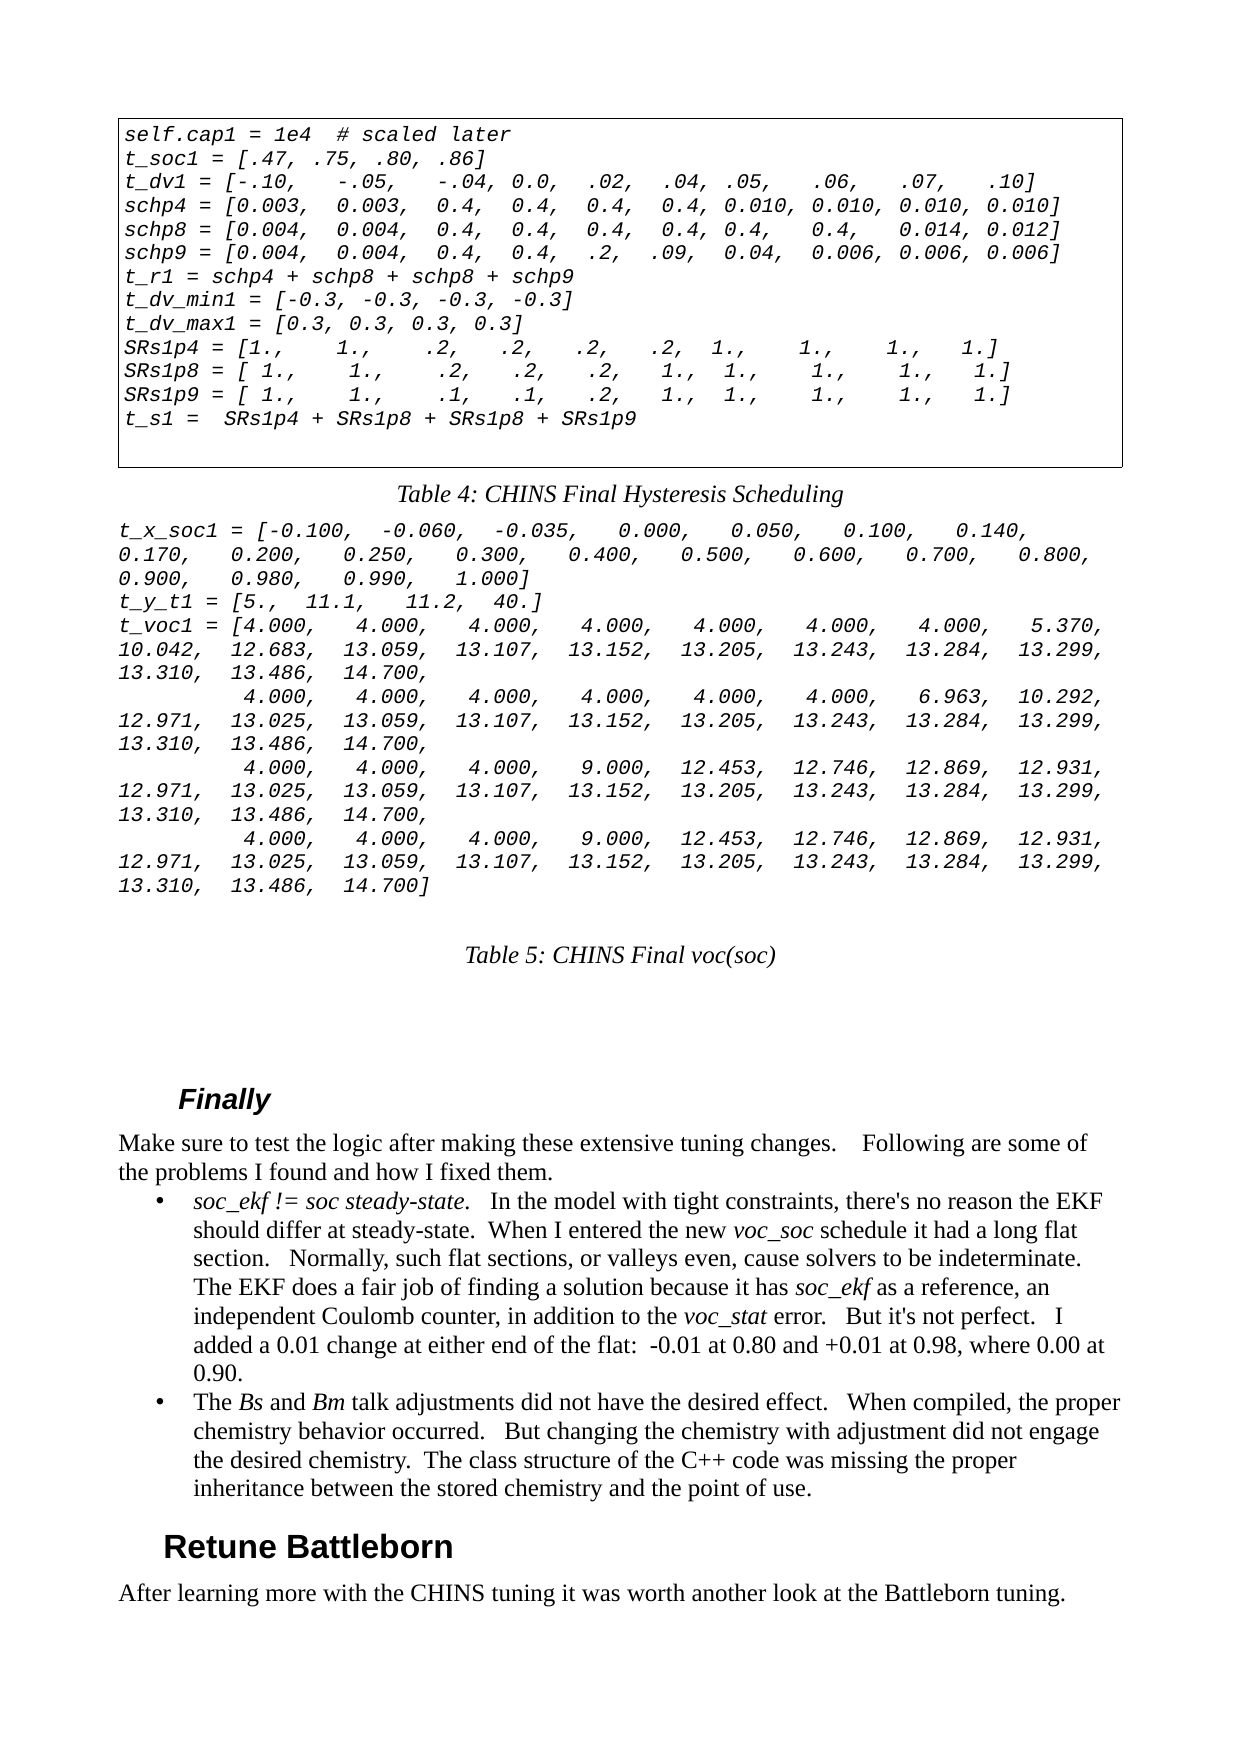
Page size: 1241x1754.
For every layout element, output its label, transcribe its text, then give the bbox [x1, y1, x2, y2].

table_header t_x_soc1 = [-0.100, -0.060, -0.035, 0.000, 0.050, 0.100, 0.140, 0.170, 0.200, 0.250, 0.300, 0.400, 0.500, 0.600, 0.700, 0.800, 0.900, 0.980, 0.990, 1.000] t_y_t1 = [5., 11.1, 11.2, 40.] t_voc1 = [4.000, 4.000, 4.000, 4.000, 4.000, 4.000, 4.000, 5.370, 10.042, 12.683, 13.059, 13.107, 13.152, 13.205, 13.243, 13.284, 13.299, 13.310, 13.486, 14.700, 4.000, 4.000, 4.000, 4.000, 4.000, 4.000, 6.963, 10.292, 12.971, 13.025, 13.059, 13.107, 13.152, 13.205, 13.243, 13.284, 13.299, 13.310, 13.486, 14.700, 4.000, 4.000, 4.000, 9.000, 12.453, 12.746, 12.869, 12.931, 12.971, 13.025, 13.059, 13.107, 13.152, 13.205, 13.243, 13.284, 13.299, 13.310, 13.486, 14.700, 4.000, 4.000, 4.000, 9.000, 12.453, 12.746, 12.869, 12.931, 12.971, 13.025, 13.059, 13.107, 13.152, 13.205, 13.243, 13.284, 13.299, 13.310, 13.486, 14.700] [118, 520, 1122, 927]
subtitle Retune Battleborn [118, 1527, 1122, 1566]
list The Bs and Bm talk adjustments did not have the desired effect. When compiled, the proper chemistry behavior occurred. But changing the chemistry with adjustment did not engage the desired chemistry. The class structure of the C++ code was missing the proper inheritance between the stored chemistry and the point of use. [156, 1387, 1122, 1502]
text Make sure to test the logic after making these extensive tuning changes. Following are some of the problems I found and how I fixed them. [118, 1128, 1122, 1186]
text Table 5: CHINS Final voc(soc) [118, 940, 1122, 969]
text Table 4: CHINS Final Hysteresis Scheduling [118, 479, 1122, 508]
text After learning more with the CHINS tuning it was worth another look at the Battleborn tuning. [118, 1578, 1122, 1607]
list soc_ekf != soc steady-state. In the model with tight constraints, there's no reason the EKF should differ at steady-state. When I entered the new voc_soc schedule it had a long flat section. Normally, such flat sections, or valleys even, cause solvers to be indeterminate. The EKF does a fair job of finding a solution because it has soc_ekf as a reference, an independent Coulomb counter, in addition to the voc_stat error. But it's not perfect. I added a 0.01 change at either end of the flat: -0.01 at 0.80 and +0.01 at 0.98, where 0.00 at 0.90. [156, 1186, 1122, 1387]
subtitle Finally [118, 1082, 1122, 1116]
table_header self.cap1 = 1e4 # scaled later t_soc1 = [.47, .75, .80, .86] t_dv1 = [-.10, -.05, -.04, 0.0, .02, .04, .05, .06, .07, .10] schp4 = [0.003, 0.003, 0.4, 0.4, 0.4, 0.4, 0.010, 0.010, 0.010, 0.010] schp8 = [0.004, 0.004, 0.4, 0.4, 0.4, 0.4, 0.4, 0.4, 0.014, 0.012] schp9 = [0.004, 0.004, 0.4, 0.4, .2, .09, 0.04, 0.006, 0.006, 0.006] t_r1 = schp4 + schp8 + schp8 + schp9 t_dv_min1 = [-0.3, -0.3, -0.3, -0.3] t_dv_max1 = [0.3, 0.3, 0.3, 0.3] SRs1p4 = [1., 1., .2, .2, .2, .2, 1., 1., 1., 1.] SRs1p8 = [ 1., 1., .2, .2, .2, 1., 1., 1., 1., 1.] SRs1p9 = [ 1., 1., .1, .1, .2, 1., 1., 1., 1., 1.] t_s1 = SRs1p4 + SRs1p8 + SRs1p8 + SRs1p9 [119, 119, 1122, 467]
